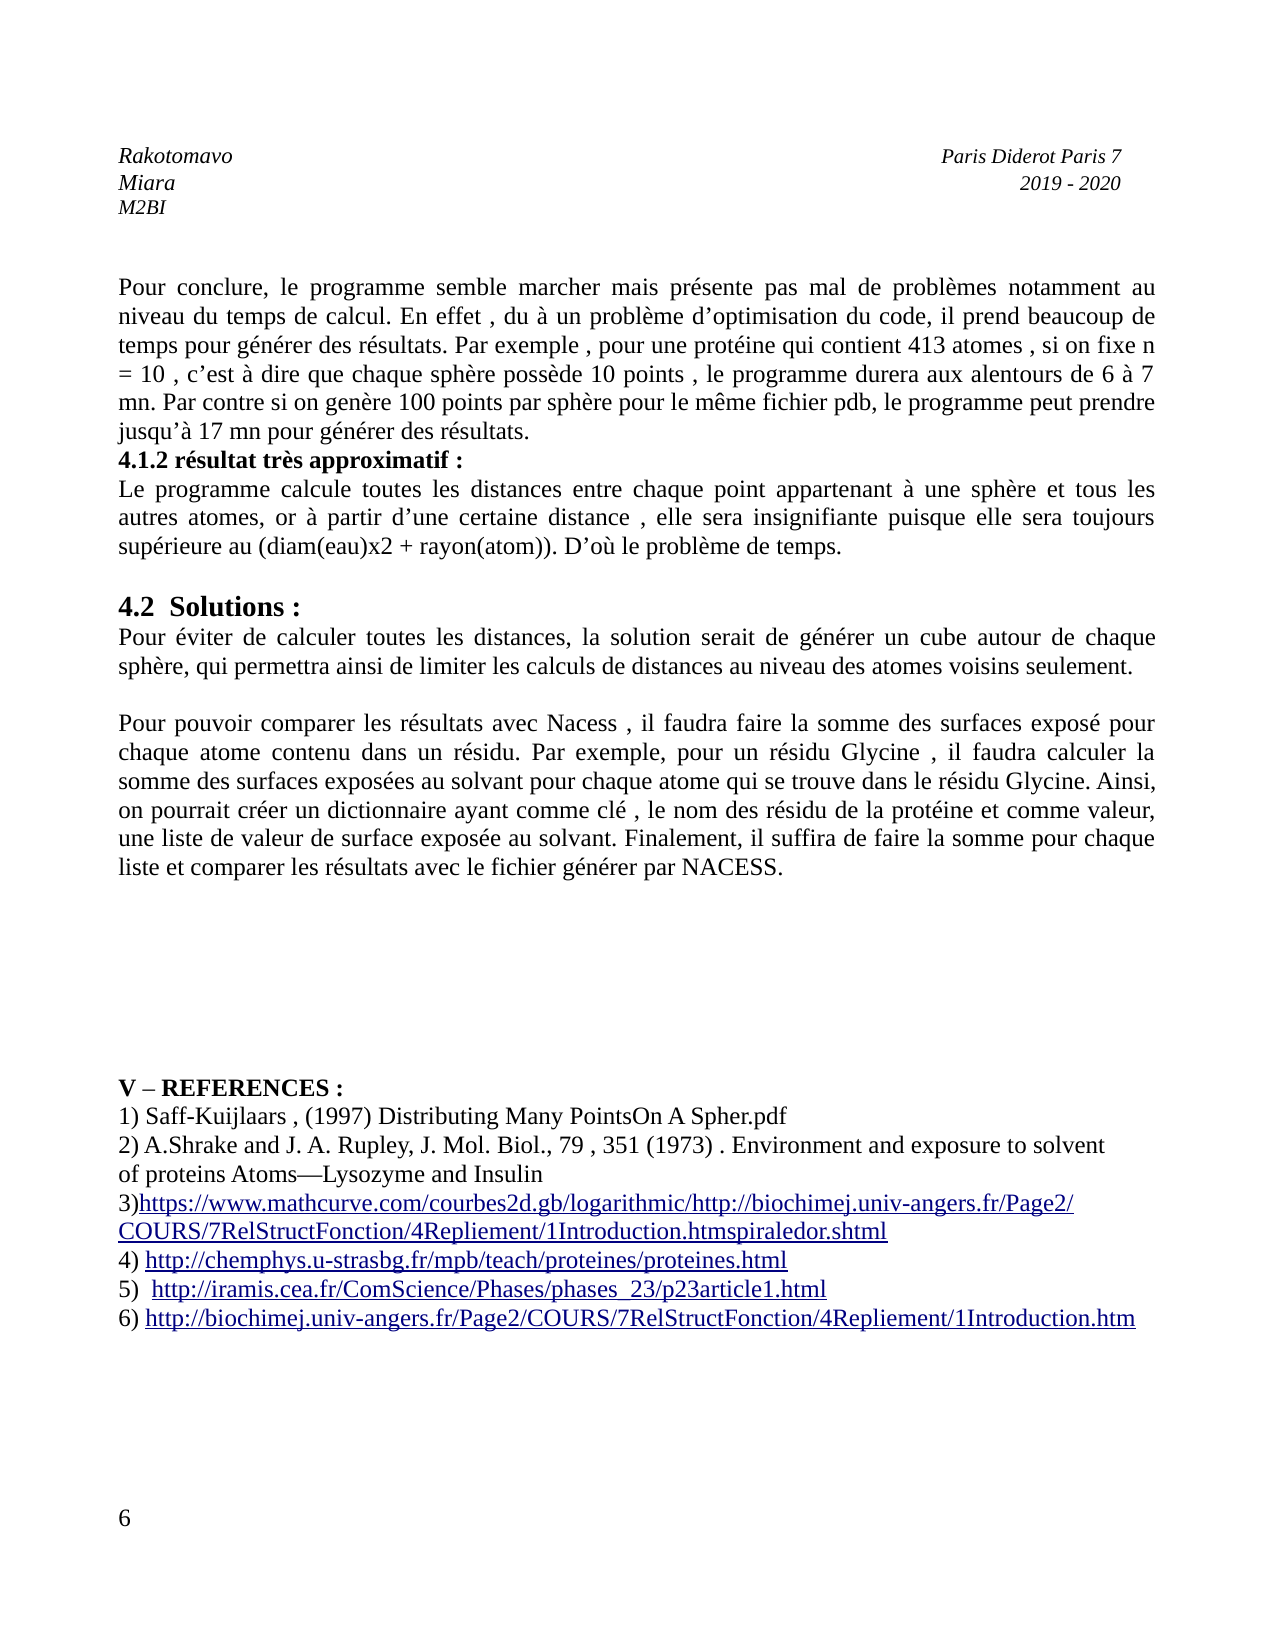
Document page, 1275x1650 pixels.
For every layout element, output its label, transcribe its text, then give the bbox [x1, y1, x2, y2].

text 2) A.Shrake and J. A. Rupley, J. Mol. Biol., 79 , 351 (1973) . Environment and exposure to solvent [118, 1130, 1157, 1159]
text Pour pouvoir comparer les résultats avec Nacess , il faudra faire la somme des surfaces exposé pour chaque atome contenu dans un résidu. Par exemple, pour un résidu Glycine , il faudra calculer la somme des surfaces exposées au solvant pour chaque atome qui se trouve dans le résidu Glycine. Ainsi, on pourrait créer un dictionnaire ayant comme clé , le nom des résidu de la protéine et comme valeur, une liste de valeur de surface exposée au solvant. Finalement, il suffira de faire la somme pour chaque liste et comparer les résultats avec le fichier générer par NACESS. [118, 708, 1157, 881]
text 4.2 Solutions : [118, 589, 1157, 622]
text Pour éviter de calculer toutes les distances, la solution serait de générer un cube autour de chaque sphère, qui permettra ainsi de limiter les calculs de distances au niveau des atomes voisins seulement. [118, 622, 1157, 680]
text V – REFERENCES : [118, 1073, 1157, 1101]
text 6) http://biochimej.univ-angers.fr/Page2/COURS/7RelStructFonction/4Repliement/1Introduction.htm [118, 1303, 1157, 1331]
text 4) http://chemphys.u-strasbg.fr/mpb/teach/proteines/proteines.html [118, 1245, 1157, 1274]
text of proteins Atoms—Lysozyme and Insulin [118, 1159, 1157, 1188]
text 1) Saff-Kuijlaars , (1997) Distributing Many PointsOn A Spher.pdf [118, 1101, 1157, 1130]
text Pour conclure, le programme semble marcher mais présente pas mal de problèmes notamment au niveau du temps de calcul. En effet , du à un problème d’optimisation du code, il prend beaucoup de temps pour générer des résultats. Par exemple , pour une protéine qui contient 413 atomes , si on fixe n = 10 , c’est à dire que chaque sphère possède 10 points , le programme durera aux alentours de 6 à 7 mn. Par contre si on genère 100 points par sphère pour le même fichier pdb, le programme peut prendre jusqu’à 17 mn pour générer des résultats. [118, 272, 1157, 445]
text 4.1.2 résultat très approximatif : [118, 445, 1157, 474]
text 5) http://iramis.cea.fr/ComScience/Phases/phases_23/p23article1.html [118, 1274, 1157, 1303]
text Le programme calcule toutes les distances entre chaque point appartenant à une sphère et tous les autres atomes, or à partir d’une certaine distance , elle sera insignifiante puisque elle sera toujours supérieure au (diam(eau)x2 + rayon(atom)). D’où le problème de temps. [118, 474, 1157, 560]
text 3)https://www.mathcurve.com/courbes2d.gb/logarithmic/http://biochimej.univ-angers.fr/Page2/COURS/7RelStructFonction/4Repliement/1Introduction.htmspiraledor.shtml [118, 1188, 1157, 1245]
